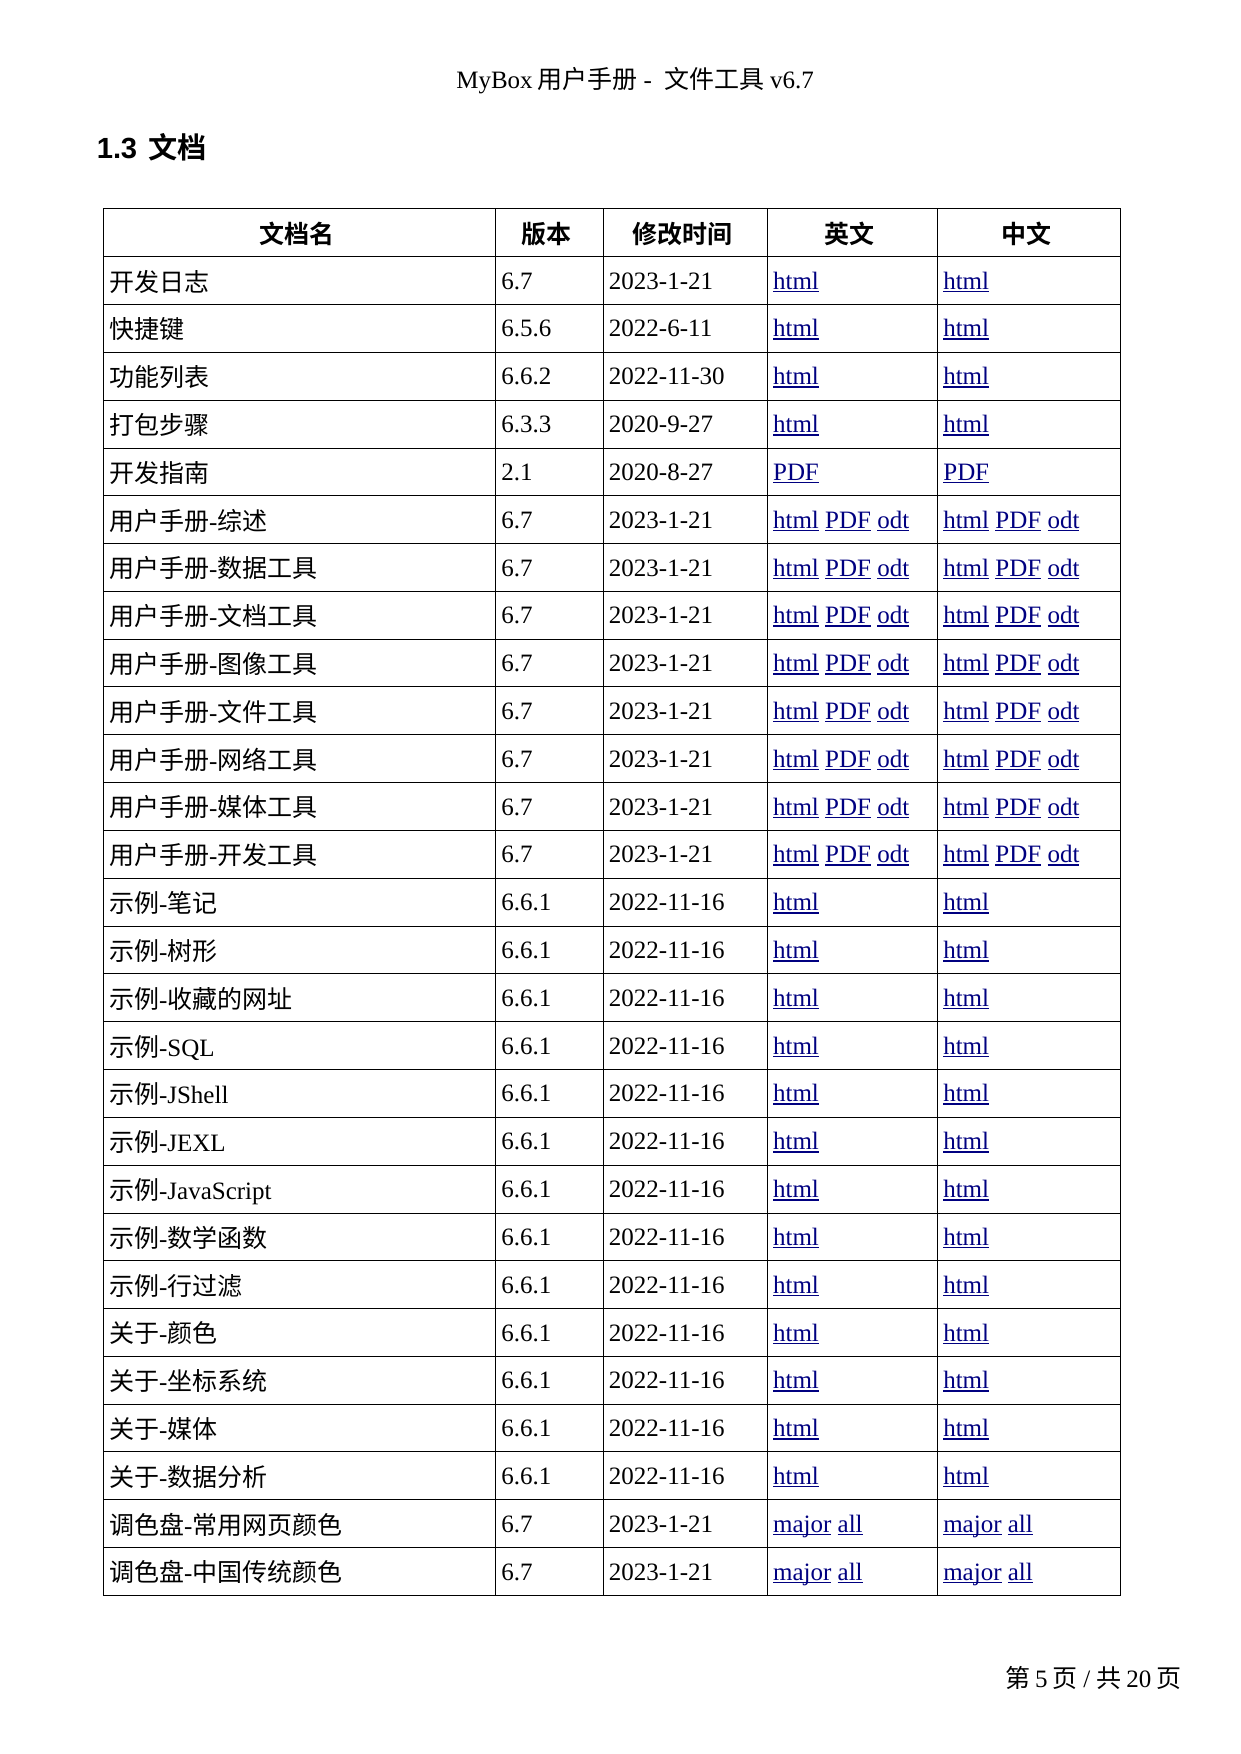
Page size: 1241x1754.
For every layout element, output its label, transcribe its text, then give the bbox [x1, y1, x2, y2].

table_header 文档名 [104, 209, 495, 256]
table_cell 6.6.1 [496, 1166, 603, 1212]
table_header 修改时间 [604, 209, 767, 256]
table_cell 用户手册-文件工具 [104, 687, 495, 734]
table_cell 2023-1-21 [604, 640, 767, 686]
table_cell 示例-树形 [104, 927, 495, 973]
table_cell 2023-1-21 [604, 1500, 767, 1547]
table_cell 2023-1-21 [604, 544, 767, 591]
table_cell 2022-11-16 [604, 879, 767, 926]
table_cell html PDF odt [938, 735, 1120, 782]
table_cell html [768, 1166, 937, 1212]
table_cell html [768, 1214, 937, 1260]
table_cell 6.6.1 [496, 1214, 603, 1260]
table_cell 6.5.6 [496, 305, 603, 352]
table_cell html PDF odt [768, 735, 937, 782]
table_cell 2023-1-21 [604, 592, 767, 639]
table_cell html [938, 1261, 1120, 1308]
table_cell 2022-11-16 [604, 1357, 767, 1404]
table_cell 2020-9-27 [604, 401, 767, 447]
table_cell PDF [938, 449, 1120, 495]
table_cell 用户手册-文档工具 [104, 592, 495, 639]
table_cell 2020-8-27 [604, 449, 767, 495]
table_cell html PDF odt [768, 496, 937, 543]
table_cell 6.7 [496, 735, 603, 782]
table_cell major all [938, 1548, 1120, 1595]
table_cell html PDF odt [768, 687, 937, 734]
table_cell 用户手册-数据工具 [104, 544, 495, 591]
table_cell html [938, 305, 1120, 352]
table_cell html PDF odt [768, 544, 937, 591]
table_cell html PDF odt [938, 831, 1120, 878]
table_cell major all [768, 1500, 937, 1547]
table_cell major all [938, 1500, 1120, 1547]
table_cell html [938, 1309, 1120, 1356]
table_cell html PDF odt [768, 592, 937, 639]
table_cell 2022-11-16 [604, 1166, 767, 1212]
table_cell html [768, 1452, 937, 1499]
table_cell html [938, 1118, 1120, 1164]
table_cell html [768, 1405, 937, 1451]
table_cell html PDF odt [938, 496, 1120, 543]
table_cell major all [768, 1548, 937, 1595]
table_cell 关于-数据分析 [104, 1452, 495, 1499]
table_cell html [938, 1405, 1120, 1451]
table_cell 示例-行过滤 [104, 1261, 495, 1308]
table_cell 6.7 [496, 257, 603, 304]
table_cell 打包步骤 [104, 401, 495, 447]
table_cell html [938, 1022, 1120, 1069]
table_header 英文 [768, 209, 937, 256]
table_cell 开发日志 [104, 257, 495, 304]
table_cell 6.6.1 [496, 927, 603, 973]
table_cell 6.7 [496, 687, 603, 734]
table_cell 6.6.1 [496, 1070, 603, 1117]
table_cell html [768, 1261, 937, 1308]
table_cell 2022-11-16 [604, 1118, 767, 1164]
table_cell html [768, 879, 937, 926]
table_cell 6.6.1 [496, 1309, 603, 1356]
table_cell 关于-坐标系统 [104, 1357, 495, 1404]
table_cell html [768, 353, 937, 399]
table_cell 6.7 [496, 1548, 603, 1595]
table_cell 6.6.2 [496, 353, 603, 399]
table_cell html [768, 1070, 937, 1117]
table_cell html [938, 401, 1120, 447]
table_cell 6.7 [496, 1500, 603, 1547]
table_cell 关于-媒体 [104, 1405, 495, 1451]
table_cell html PDF odt [938, 592, 1120, 639]
table_cell 2022-11-16 [604, 1452, 767, 1499]
table_cell 用户手册-网络工具 [104, 735, 495, 782]
table_cell 2022-11-16 [604, 974, 767, 1021]
table_cell html PDF odt [938, 783, 1120, 830]
table_cell html [938, 1166, 1120, 1212]
table_cell 2022-11-16 [604, 1214, 767, 1260]
table_cell 示例-JavaScript [104, 1166, 495, 1212]
table_cell html [768, 1309, 937, 1356]
table_cell html [938, 1070, 1120, 1117]
table_cell 2022-11-16 [604, 927, 767, 973]
table_cell 6.6.1 [496, 879, 603, 926]
table_cell 2023-1-21 [604, 687, 767, 734]
table_cell 2022-11-16 [604, 1405, 767, 1451]
table_cell 调色盘-中国传统颜色 [104, 1548, 495, 1595]
table_cell html [768, 1022, 937, 1069]
table_header 中文 [938, 209, 1120, 256]
table_cell PDF [768, 449, 937, 495]
table_cell 2022-11-16 [604, 1022, 767, 1069]
table_cell 用户手册-综述 [104, 496, 495, 543]
table_cell 6.3.3 [496, 401, 603, 447]
table_cell 2022-11-30 [604, 353, 767, 399]
table_cell 2022-11-16 [604, 1309, 767, 1356]
table_cell 用户手册-图像工具 [104, 640, 495, 686]
table_cell 2022-11-16 [604, 1070, 767, 1117]
table_cell html [938, 927, 1120, 973]
table_cell 6.7 [496, 783, 603, 830]
table_cell 示例-JShell [104, 1070, 495, 1117]
table_cell 2023-1-21 [604, 257, 767, 304]
table_cell 6.7 [496, 496, 603, 543]
table_cell 6.6.1 [496, 1022, 603, 1069]
table_cell 6.6.1 [496, 1405, 603, 1451]
table_cell html [768, 401, 937, 447]
table_cell 6.6.1 [496, 1357, 603, 1404]
table_cell html PDF odt [938, 640, 1120, 686]
table_header 版本 [496, 209, 603, 256]
table_cell html [768, 257, 937, 304]
table_cell html [938, 257, 1120, 304]
table_cell 2.1 [496, 449, 603, 495]
table_cell html PDF odt [938, 687, 1120, 734]
table_cell html PDF odt [768, 831, 937, 878]
table_cell 2023-1-21 [604, 496, 767, 543]
table_cell 6.7 [496, 544, 603, 591]
table_cell 6.6.1 [496, 1118, 603, 1164]
table_cell 示例-笔记 [104, 879, 495, 926]
table_cell 用户手册-开发工具 [104, 831, 495, 878]
table_cell 功能列表 [104, 353, 495, 399]
table_cell 6.6.1 [496, 1452, 603, 1499]
table_cell html [938, 974, 1120, 1021]
table_cell 示例-收藏的网址 [104, 974, 495, 1021]
table_cell html [938, 879, 1120, 926]
table_cell 快捷键 [104, 305, 495, 352]
table_cell 开发指南 [104, 449, 495, 495]
table_cell 2023-1-21 [604, 1548, 767, 1595]
table_cell 调色盘-常用网页颜色 [104, 1500, 495, 1547]
table_cell 示例-数学函数 [104, 1214, 495, 1260]
table_cell html [768, 305, 937, 352]
table_cell 6.7 [496, 592, 603, 639]
table_cell 关于-颜色 [104, 1309, 495, 1356]
table_cell 6.7 [496, 640, 603, 686]
table_cell 6.7 [496, 831, 603, 878]
table_cell html [768, 1118, 937, 1164]
table_cell html [938, 1214, 1120, 1260]
table_cell html [938, 1357, 1120, 1404]
table_cell 2023-1-21 [604, 735, 767, 782]
table_cell html [938, 1452, 1120, 1499]
table_cell 2022-6-11 [604, 305, 767, 352]
table_cell 6.6.1 [496, 1261, 603, 1308]
table_cell 用户手册-媒体工具 [104, 783, 495, 830]
table_cell 示例-SQL [104, 1022, 495, 1069]
table_cell html [768, 927, 937, 973]
table_cell 示例-JEXL [104, 1118, 495, 1164]
table_cell 6.6.1 [496, 974, 603, 1021]
table_cell html PDF odt [768, 783, 937, 830]
subtitle 文档 [88, 125, 1181, 167]
table_cell 2022-11-16 [604, 1261, 767, 1308]
table_cell html [768, 1357, 937, 1404]
table_cell 2023-1-21 [604, 783, 767, 830]
table_cell html PDF odt [938, 544, 1120, 591]
table_cell html [938, 353, 1120, 399]
table_cell 2023-1-21 [604, 831, 767, 878]
table_cell html PDF odt [768, 640, 937, 686]
table_cell html [768, 974, 937, 1021]
